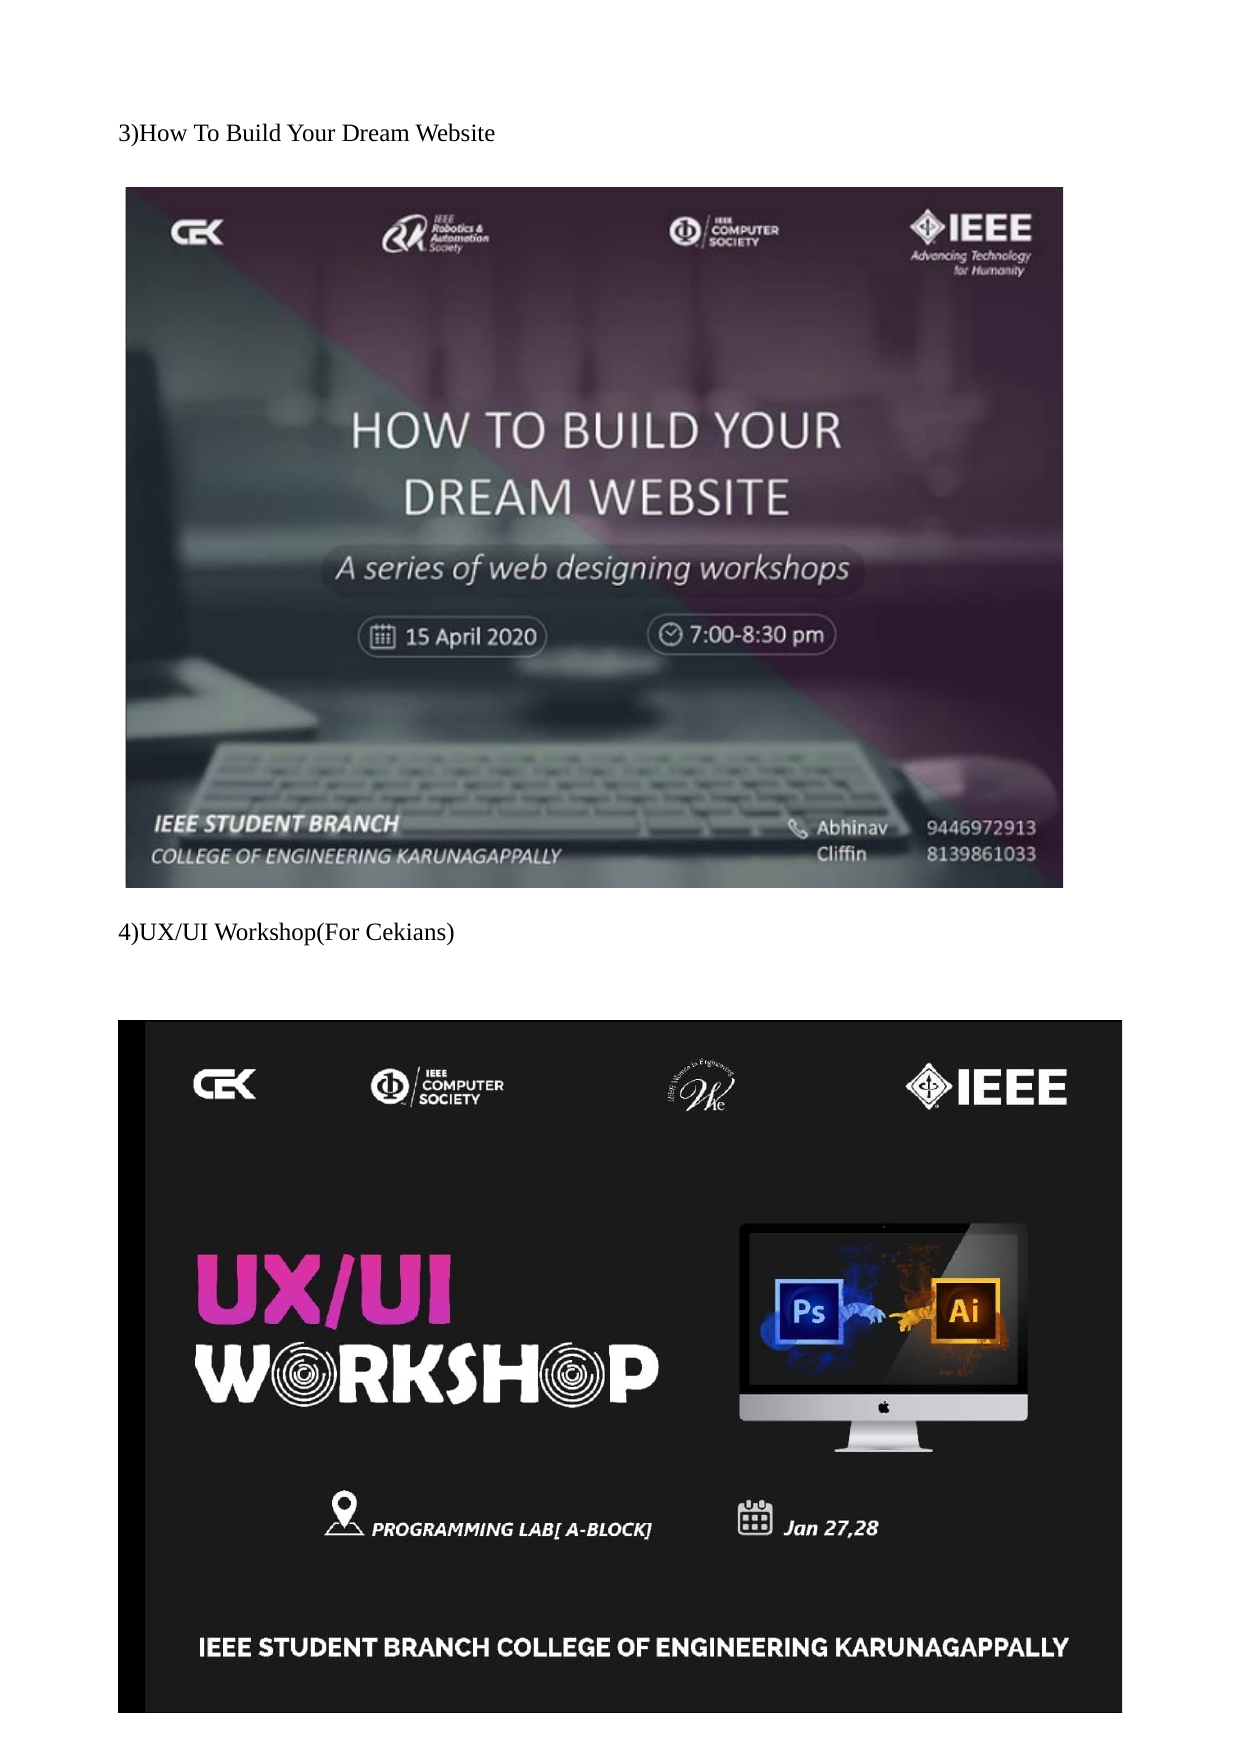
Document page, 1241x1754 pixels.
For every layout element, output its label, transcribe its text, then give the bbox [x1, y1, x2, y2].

picture [125, 187, 1064, 888]
text 4)UX/UI Workshop(For Cekians) [118, 917, 1122, 945]
picture [118, 1020, 1123, 1713]
text 3)How To Build Your Dream Website [118, 118, 1122, 147]
